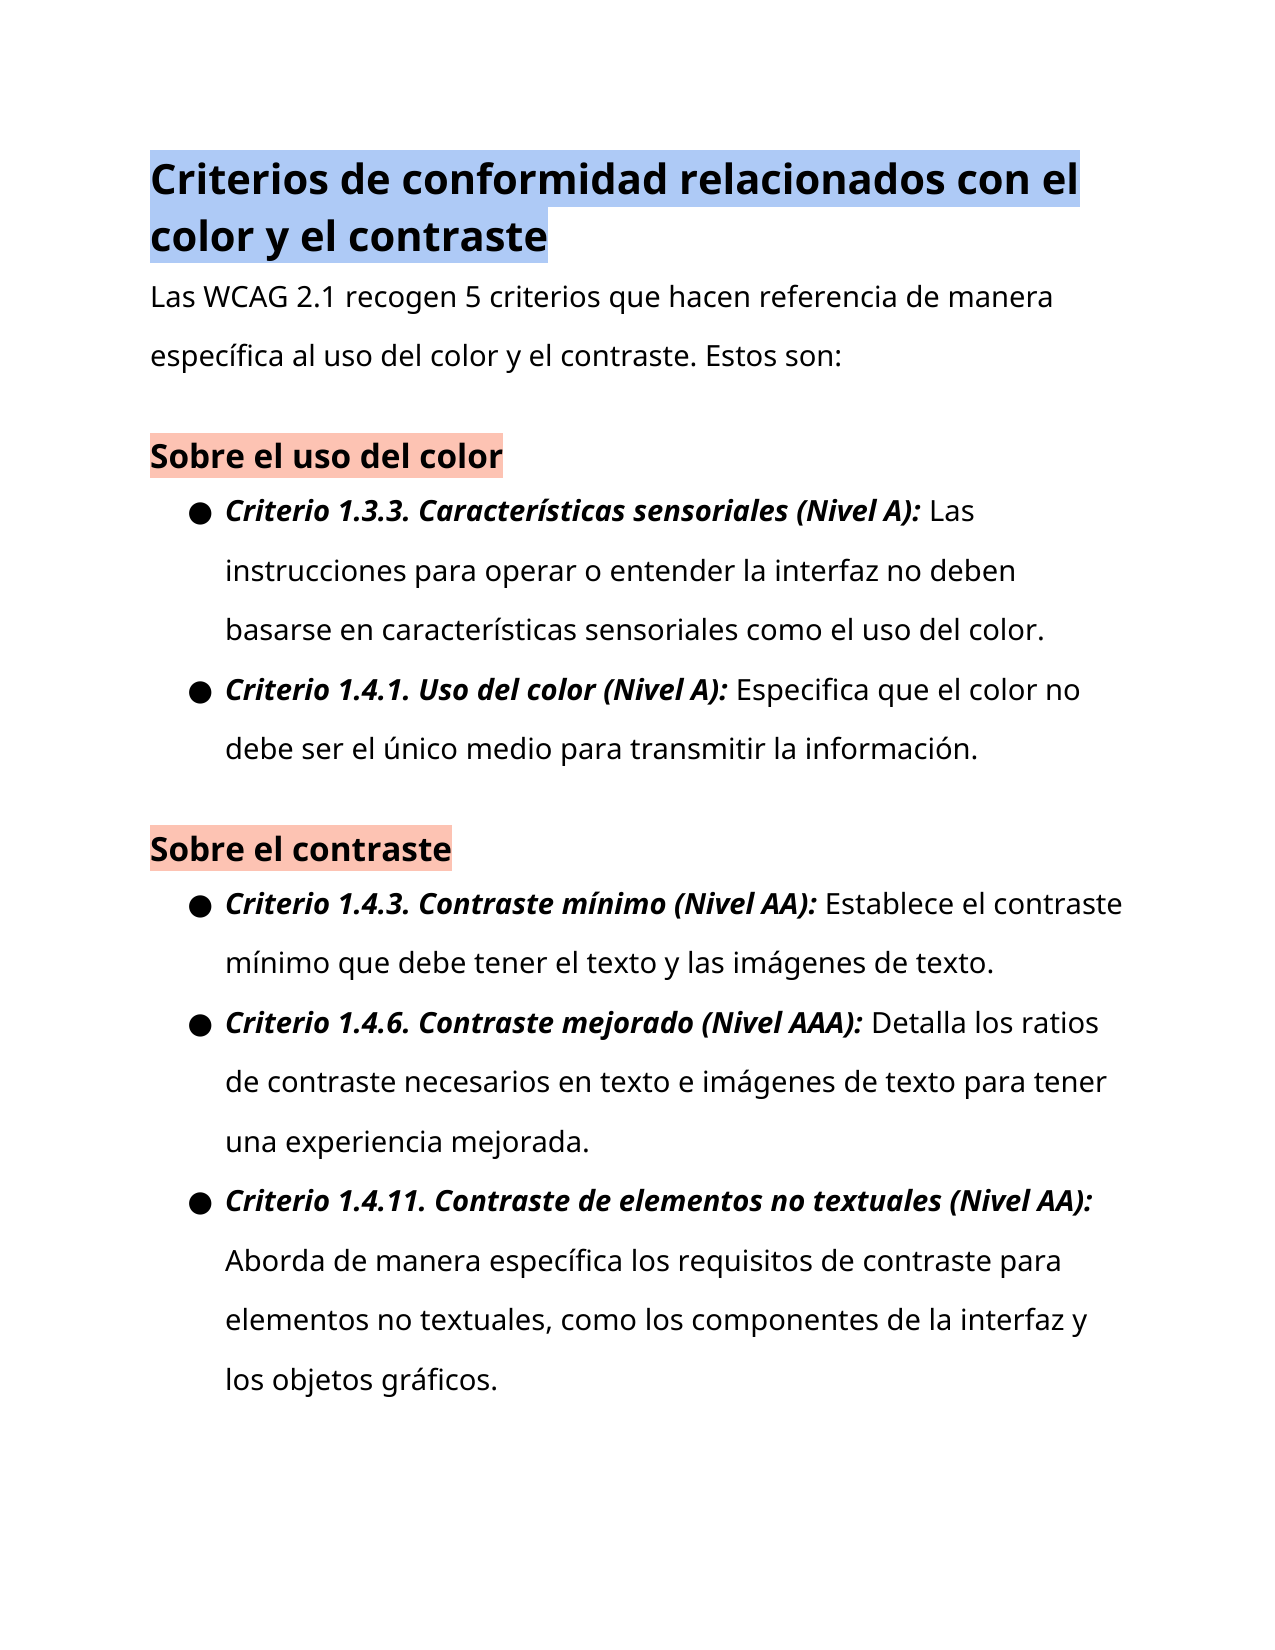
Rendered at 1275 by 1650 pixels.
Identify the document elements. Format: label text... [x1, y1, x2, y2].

list Criterio 1.4.3. Contraste mínimo (Nivel AA): Establece el contraste mínimo que debe tener el texto y las imágenes de texto. [187, 883, 1125, 982]
list Criterio 1.3.3. Características sensoriales (Nivel A): Las instrucciones para operar o entender la interfaz no deben basarse en características sensoriales como el uso del color. [187, 490, 1125, 649]
subtitle Sobre el uso del color [150, 432, 1125, 478]
subtitle Sobre el contraste [452, 825, 1125, 871]
list Criterio 1.4.11. Contraste de elementos no textuales (Nivel AA): Aborda de manera específica los requisitos de contraste para elementos no textuales, como los componentes de la interfaz y los objetos gráficos. [187, 1181, 1125, 1399]
list Criterio 1.4.6. Contraste mejorado (Nivel AAA): Detalla los ratios de contraste necesarios en texto e imágenes de texto para tener una experiencia mejorada. [187, 1002, 1125, 1161]
list Criterio 1.4.1. Uso del color (Nivel A): Especifica que el color no debe ser el único medio para transmitir la información. [187, 669, 1125, 768]
text Las WCAG 2.1 recogen 5 criterios que hacen referencia de manera específica al uso del color y el contraste. Estos son: [150, 276, 1125, 375]
subtitle Criterios de conformidad relacionados con el color y el contraste [548, 150, 1125, 263]
